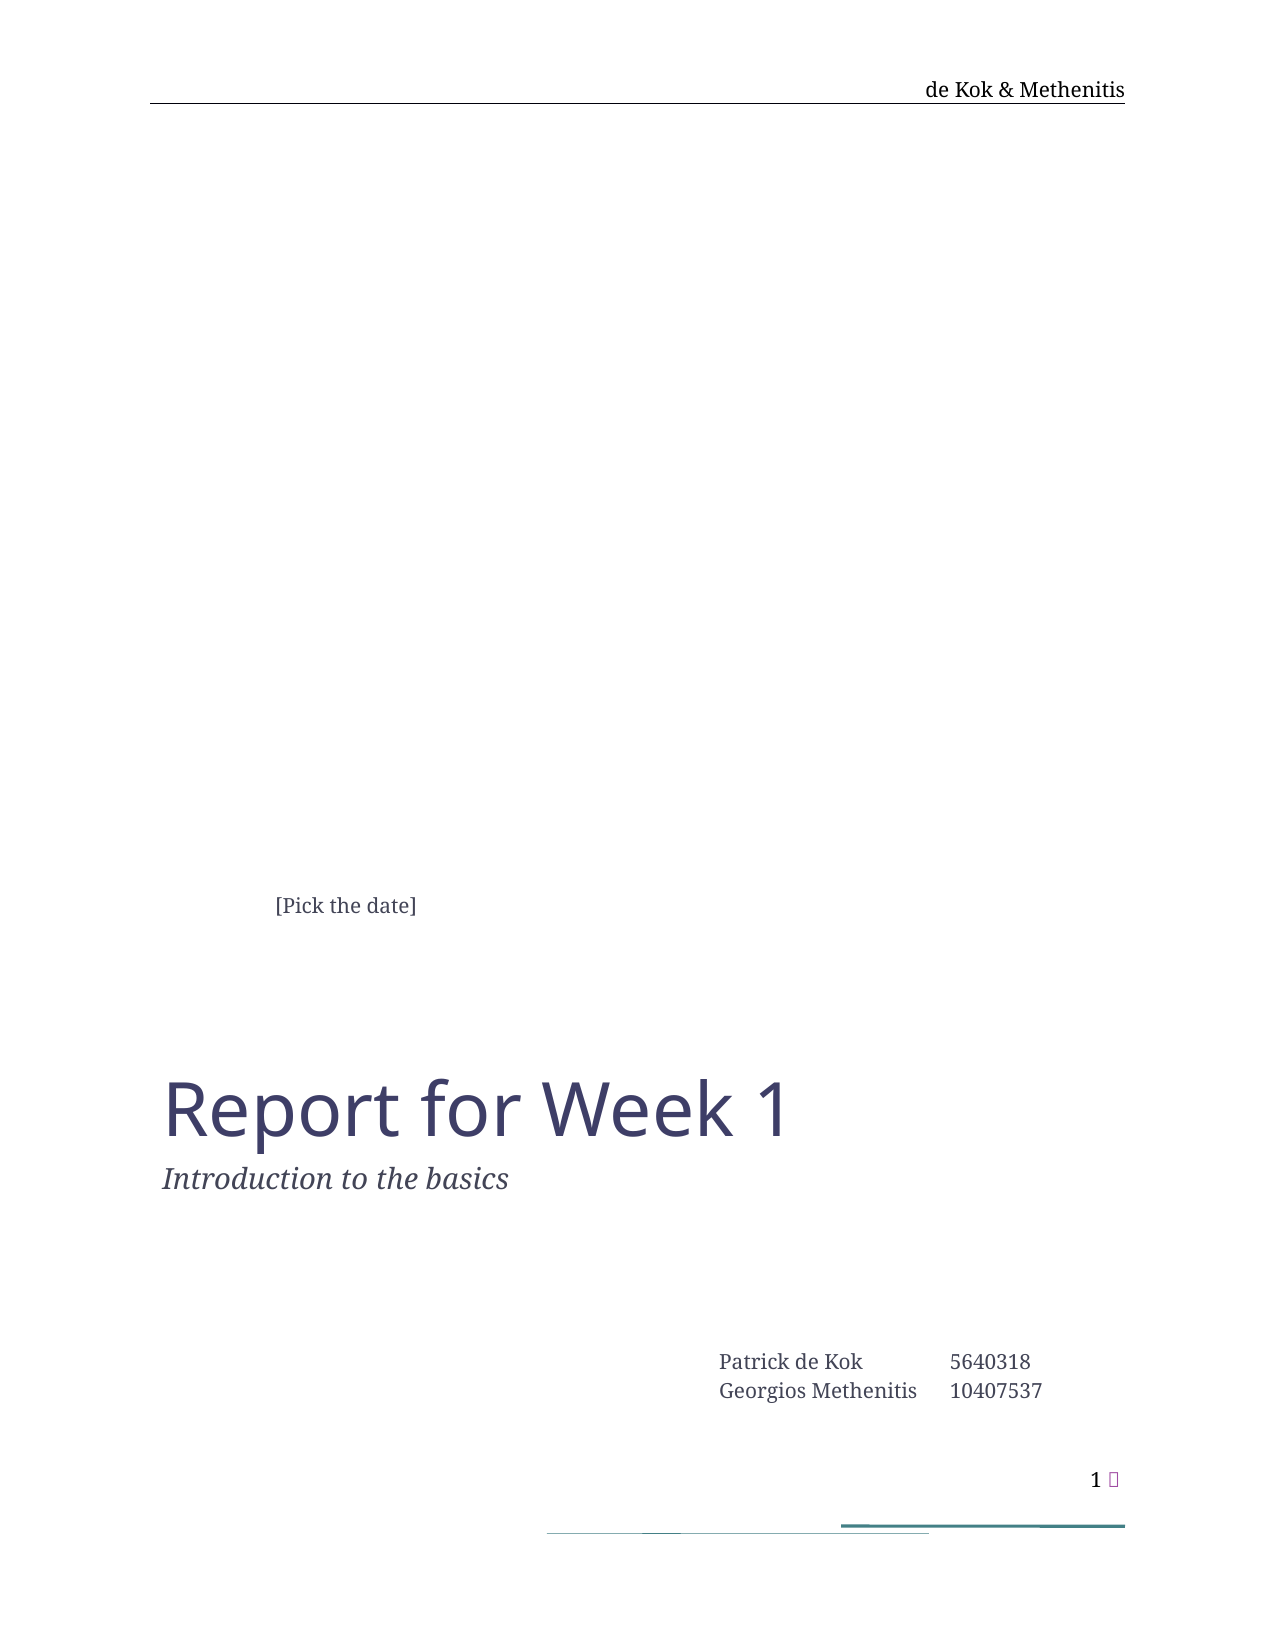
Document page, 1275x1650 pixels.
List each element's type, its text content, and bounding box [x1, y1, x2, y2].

table_header [562, 879, 1125, 927]
table_cell Patrick de Kok Georgios Methenitis [707, 1336, 937, 1412]
table_cell [263, 1218, 707, 1336]
table_cell [562, 927, 1125, 1031]
table_cell [150, 1336, 263, 1412]
table_cell [150, 1218, 263, 1336]
table_cell [150, 927, 562, 1031]
table_cell Report for Week 1 Introduction to the basics [150, 1031, 1125, 1218]
table_cell 5640318 10407537 [938, 1336, 1125, 1412]
table_cell [263, 1336, 707, 1412]
table_header [Pick the date] [263, 879, 562, 927]
table_header [150, 879, 263, 927]
table_cell [707, 1218, 1125, 1336]
